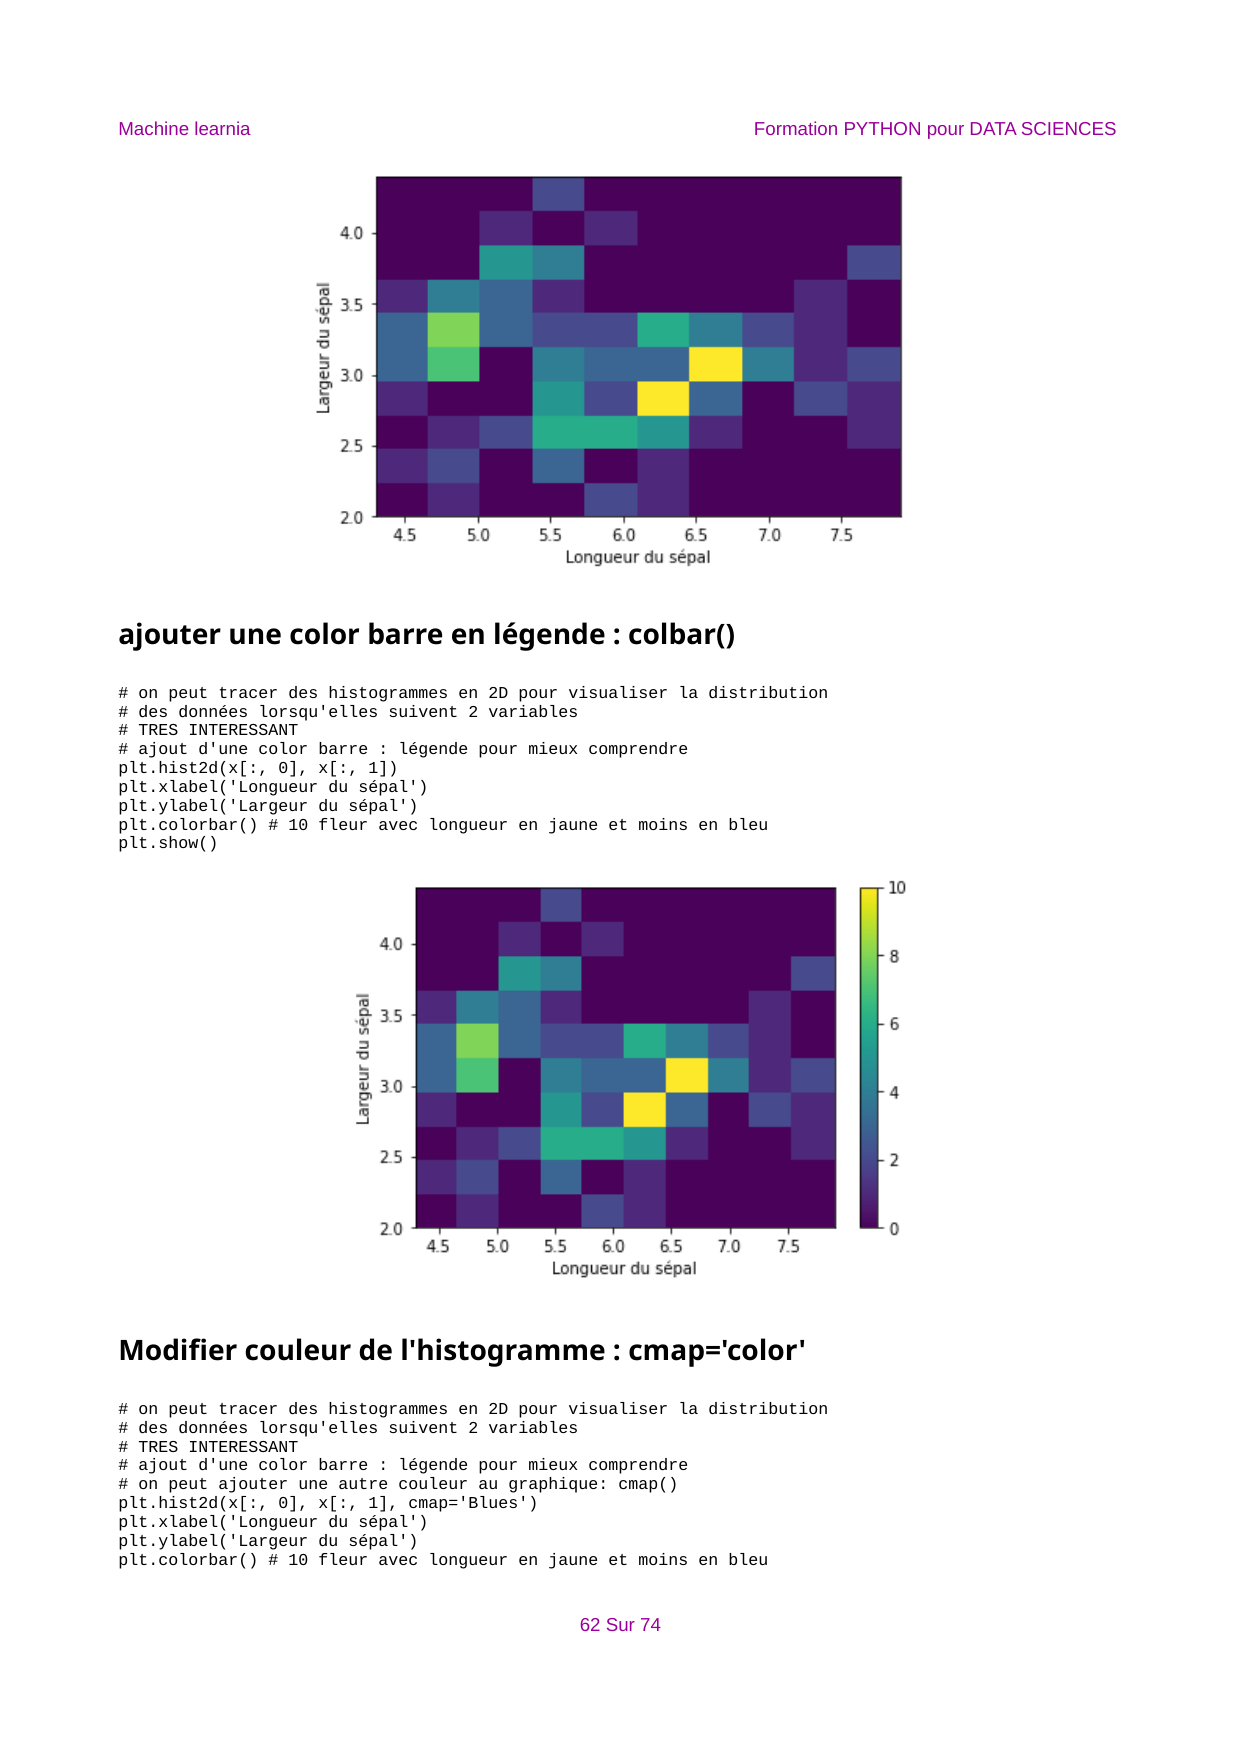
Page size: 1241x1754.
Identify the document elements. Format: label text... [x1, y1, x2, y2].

text plt.hist2d(x[:, 0], x[:, 1], cmap='Blues') [118, 1495, 1122, 1513]
text # des données lorsqu'elles suivent 2 variables [118, 1419, 1122, 1438]
text plt.hist2d(x[:, 0], x[:, 1]) [118, 760, 1122, 778]
subtitle ajouter une color barre en légende : colbar() [118, 614, 1122, 653]
text # ajout d'une color barre : légende pour mieux comprendre [118, 741, 1122, 760]
text # TRES INTERESSANT [118, 1438, 1122, 1457]
text plt.ylabel('Largeur du sépal') [118, 797, 1122, 816]
text # ajout d'une color barre : légende pour mieux comprendre [118, 1457, 1122, 1476]
picture [308, 872, 932, 1287]
text # on peut tracer des histogrammes en 2D pour visualiser la distribution [118, 1400, 1122, 1419]
text # des données lorsqu'elles suivent 2 variables [118, 703, 1122, 722]
text # on peut ajouter une autre couleur au graphique: cmap() [118, 1476, 1122, 1495]
text plt.colorbar() # 10 fleur avec longueur en jaune et moins en bleu [118, 816, 1122, 835]
text # on peut tracer des histogrammes en 2D pour visualiser la distribution [118, 684, 1122, 703]
text plt.colorbar() # 10 fleur avec longueur en jaune et moins en bleu [118, 1551, 1122, 1570]
text plt.show() [118, 835, 1122, 854]
text plt.xlabel('Longueur du sépal') [118, 778, 1122, 797]
text plt.xlabel('Longueur du sépal') [118, 1513, 1122, 1532]
text # TRES INTERESSANT [118, 722, 1122, 741]
text plt.ylabel('Largeur du sépal') [118, 1532, 1122, 1551]
picture [284, 169, 957, 571]
subtitle Modifier couleur de l'histogramme : cmap='color' [118, 1331, 1122, 1369]
